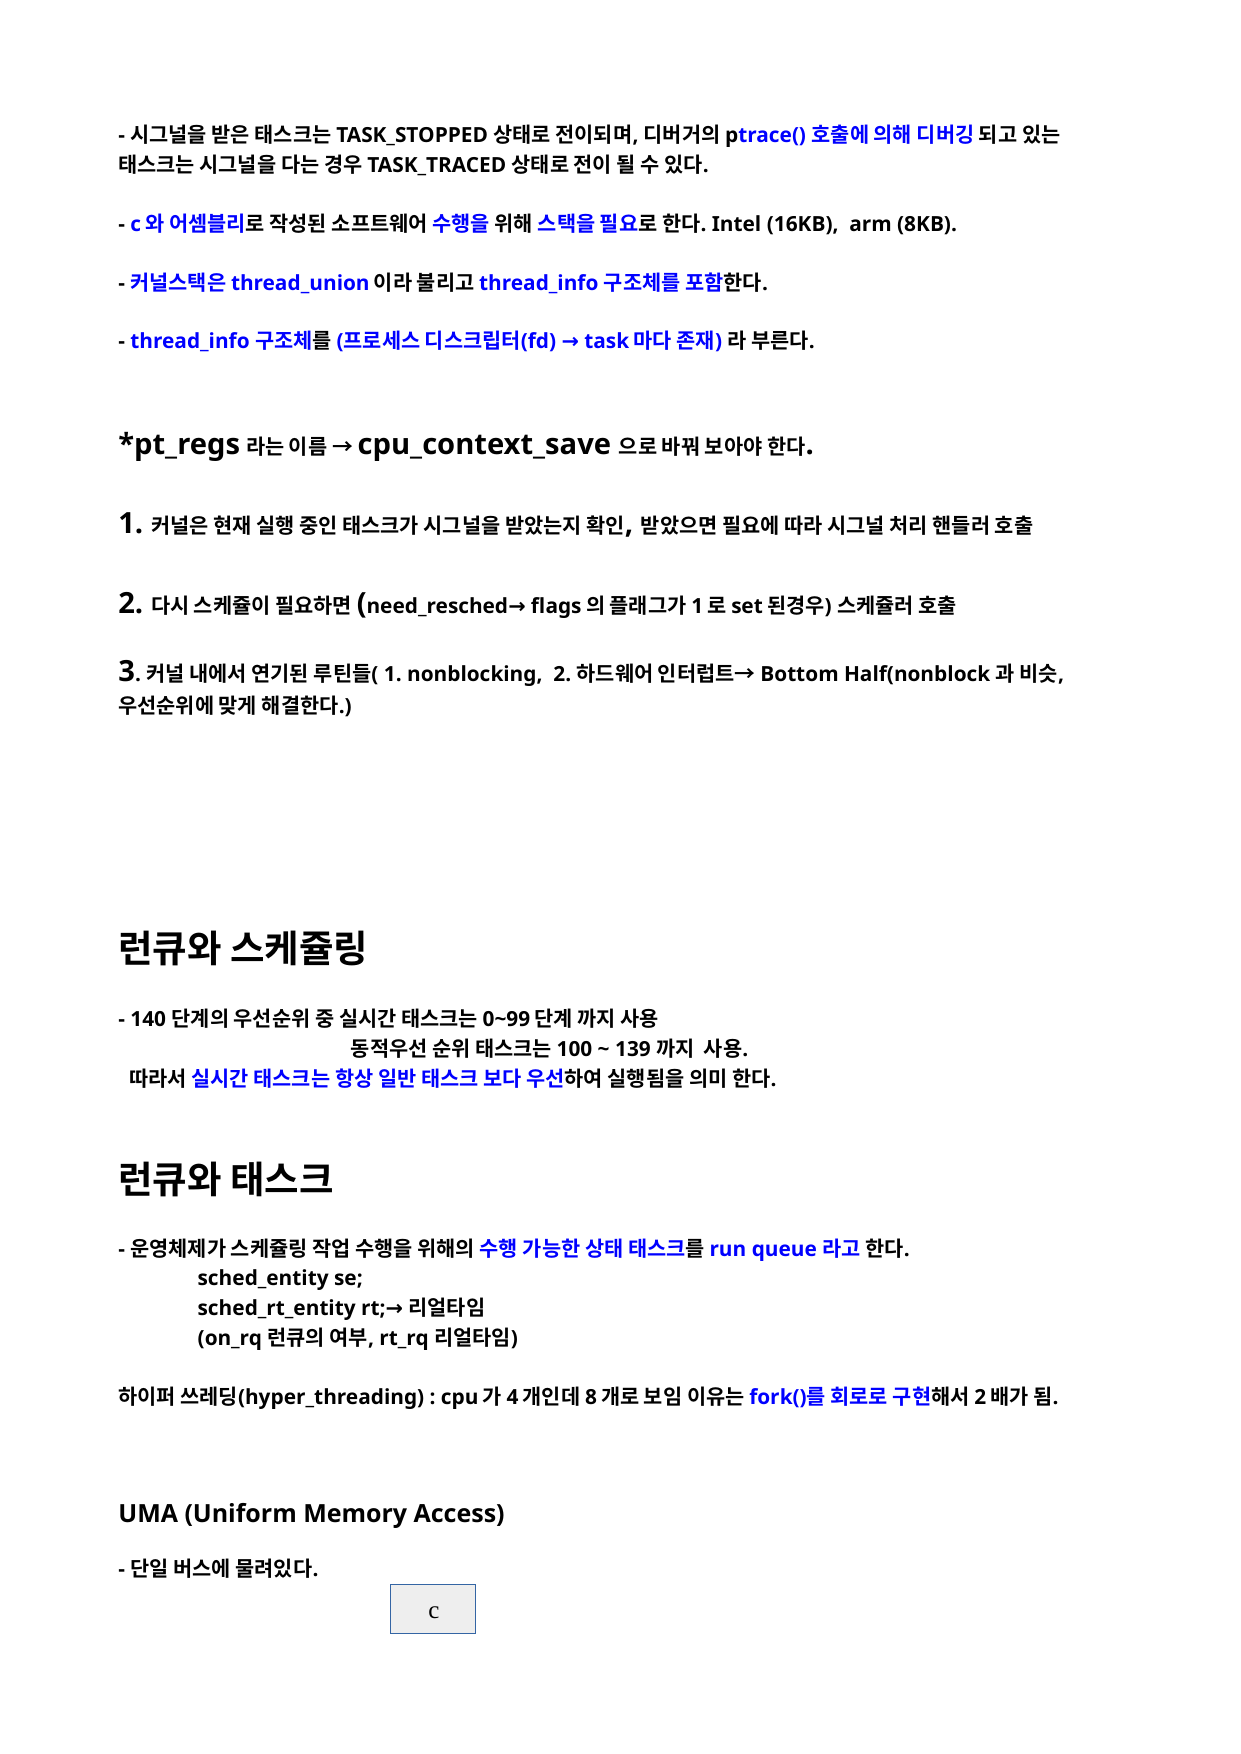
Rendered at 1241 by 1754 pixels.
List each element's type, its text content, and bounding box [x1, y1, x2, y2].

text 동적우선 순위 태스크는 100 ~ 139 까지 사용. [118, 1032, 1122, 1062]
text 런큐와 태스크 [118, 1149, 1122, 1204]
text sched_rt_entity rt;→ 리얼타임 [118, 1291, 1122, 1321]
text 1. 커널은 현재 실행 중인 태스크가 시그널을 받았는지 확인, 받았으면 필요에 따라 시그널 처리 핸들러 호출 [118, 502, 1122, 542]
text - 단일 버스에 물려있다. [118, 1552, 1122, 1583]
text - 시그널을 받은 태스크는 TASK_STOPPED 상태로 전이되며, 디버거의 ptrace() 호출에 의해 디버깅 되고 있는 태스크는 시그널을 다는 경우 TASK_TRACED 상태로 전이 될 수 있다. [118, 118, 1122, 179]
text (on_rq 런큐의 여부, rt_rq 리얼타임) [118, 1321, 1122, 1352]
text - thread_info 구조체를 (프로세스 디스크립터(fd) → task마다 존재) 라 부른다. [118, 325, 1122, 355]
text 런큐와 스케쥴링 [118, 919, 1122, 973]
text - c와 어셈블리로 작성된 소프트웨어 수행을 위해 스택을 필요로 한다. Intel (16KB), arm (8KB). [118, 207, 1122, 237]
text 따라서 실시간 태스크는 항상 일반 태스크 보다 우선하여 실행됨을 의미 한다. [118, 1062, 1122, 1093]
text - 140 단계의 우선순위 중 실시간 태스크는 0~99단계 까지 사용 [118, 1002, 1122, 1032]
text - 운영체제가 스케쥴링 작업 수행을 위해의 수행 가능한 상태 태스크를 run queue 라고 한다. [118, 1232, 1122, 1263]
text - 커널스택은 thread_union이라 불리고 thread_info 구조체를 포함한다. [118, 266, 1122, 296]
text *pt_regs라는 이름 → cpu_context_save 으로 바꿔 보아야 한다. [118, 423, 1122, 463]
text UMA (Uniform Memory Access) [118, 1496, 1122, 1530]
text 3. 커널 내에서 연기된 루틴들( 1. nonblocking, 2. 하드웨어 인터럽트→ Bottom Half(nonblock 과 비슷,우선순위에 맞게 해결한다.) [118, 650, 1122, 720]
text 하이퍼 쓰레딩(hyper_threading) : cpu가 4개인데 8개로 보임 이유는 fork()를 회로로 구현해서 2배가 됨. [118, 1380, 1122, 1410]
text sched_entity se; [118, 1263, 1122, 1291]
text 2. 다시 스케쥴이 필요하면 (need_resched→ flags의 플래그가 1로 set된경우) 스케쥴러 호출 [118, 582, 1122, 622]
